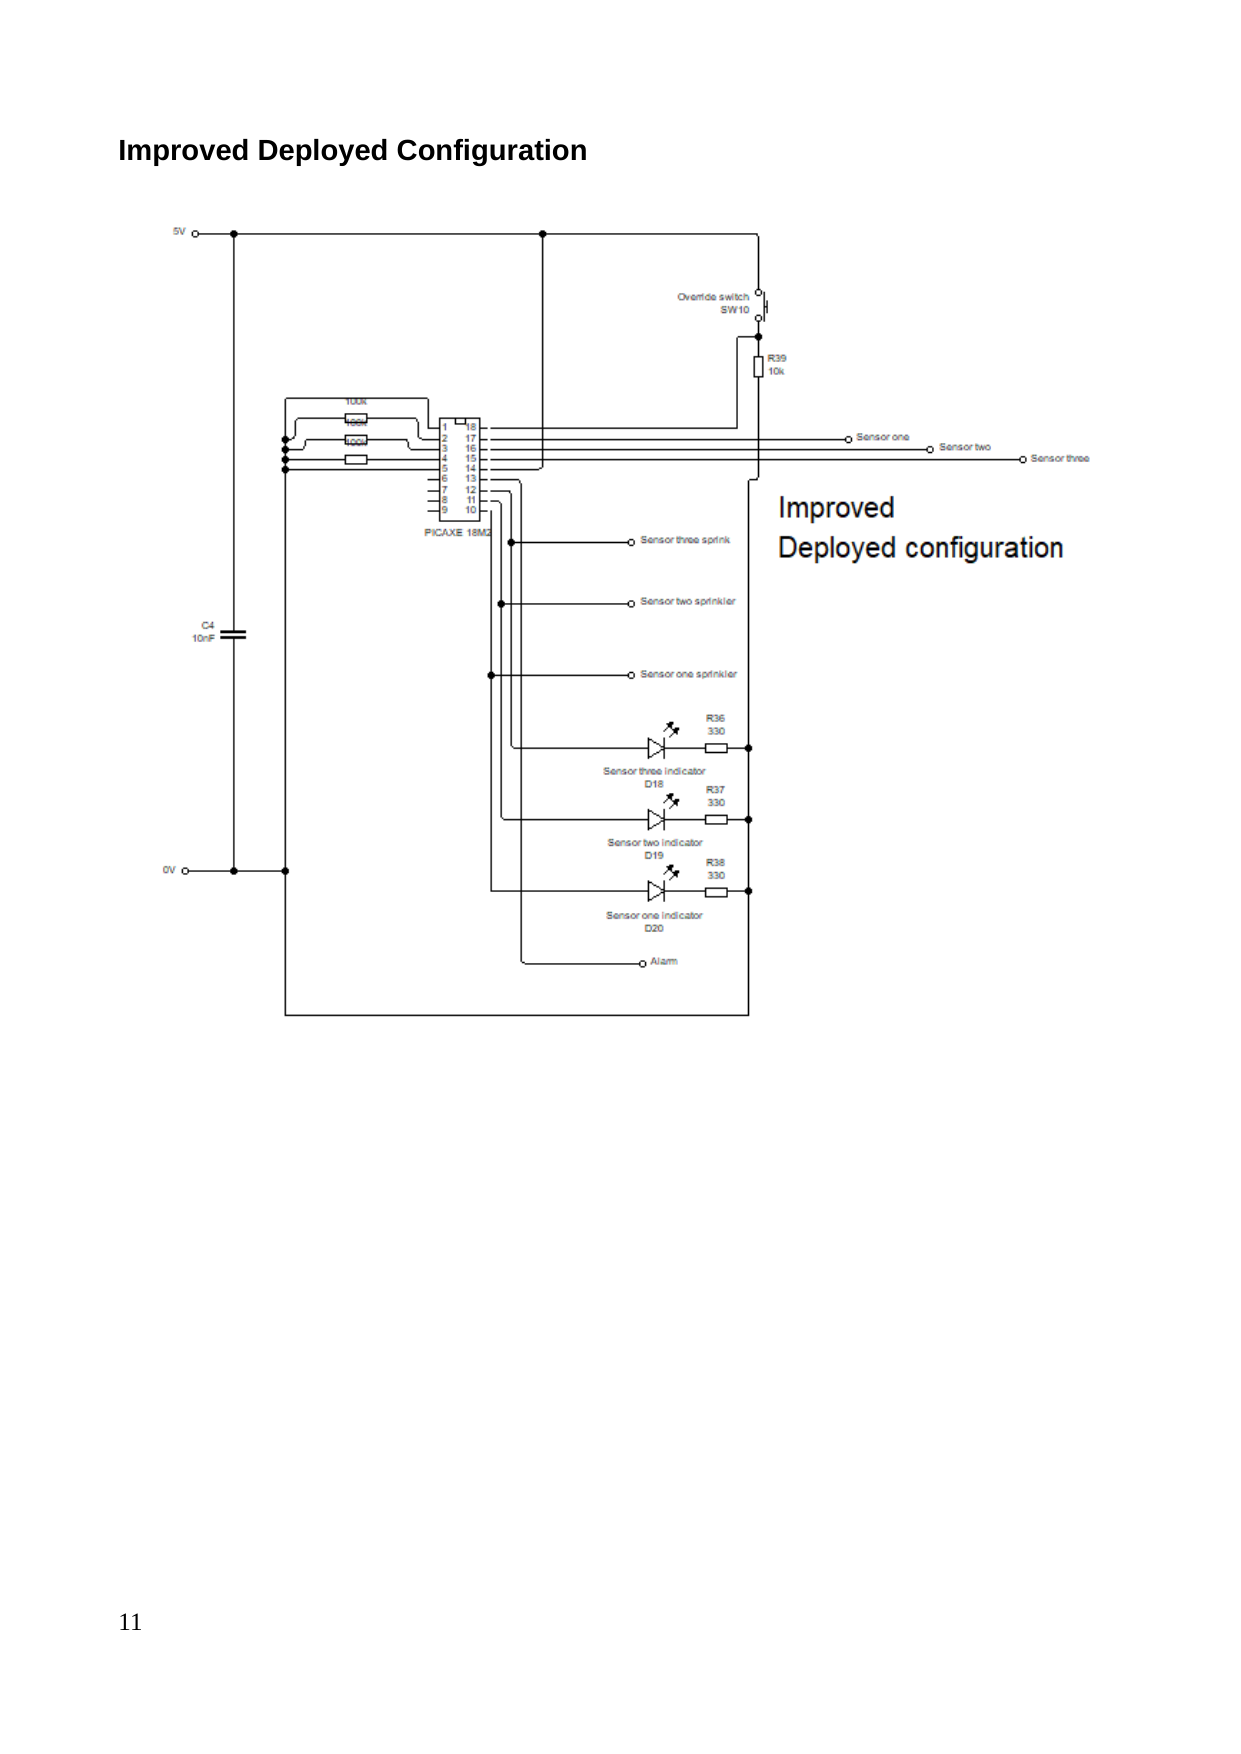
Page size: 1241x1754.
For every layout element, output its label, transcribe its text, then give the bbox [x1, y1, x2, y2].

picture [139, 212, 1144, 1042]
subtitle Improved Deployed Configuration [118, 133, 1122, 166]
